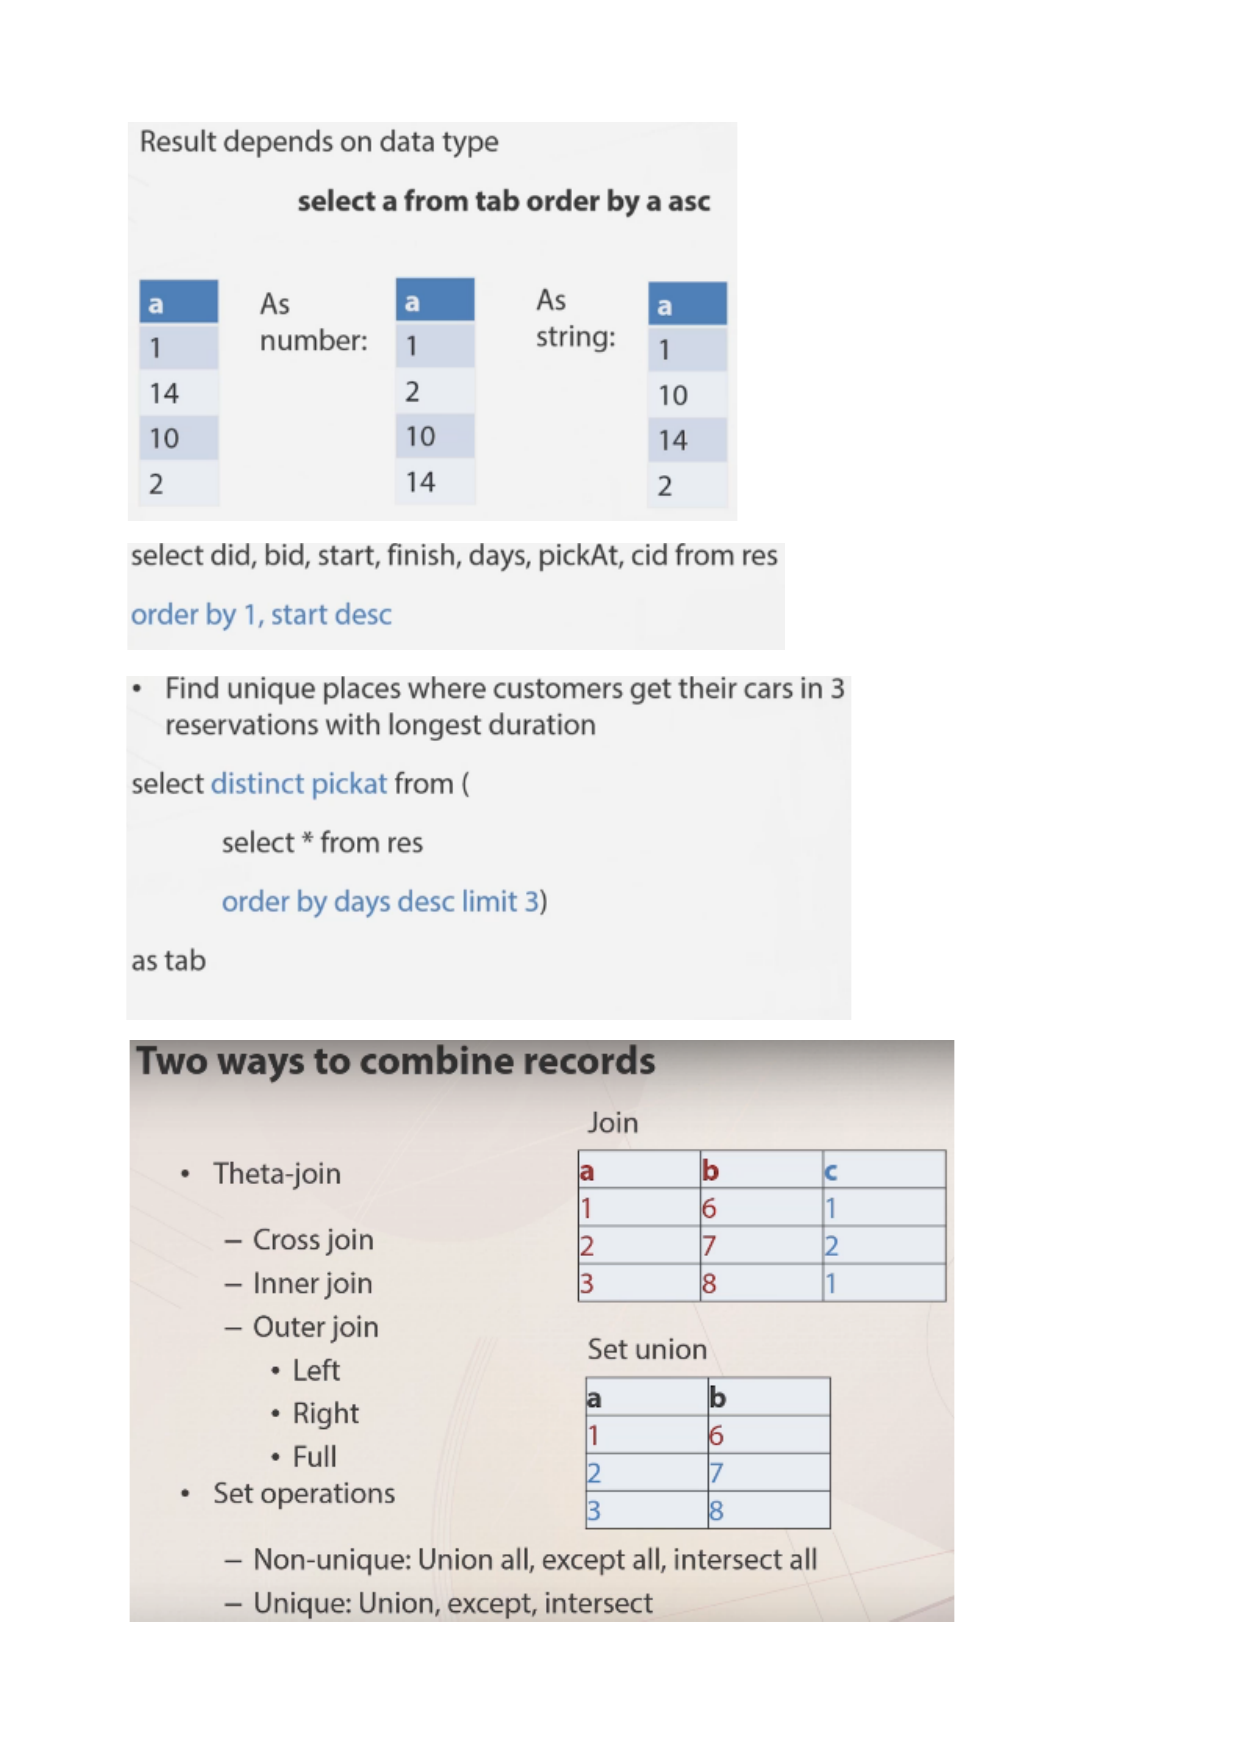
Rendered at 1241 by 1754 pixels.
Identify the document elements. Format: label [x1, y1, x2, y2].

picture [127, 543, 785, 650]
picture [129, 1040, 955, 1622]
picture [127, 122, 738, 521]
picture [126, 676, 852, 1020]
